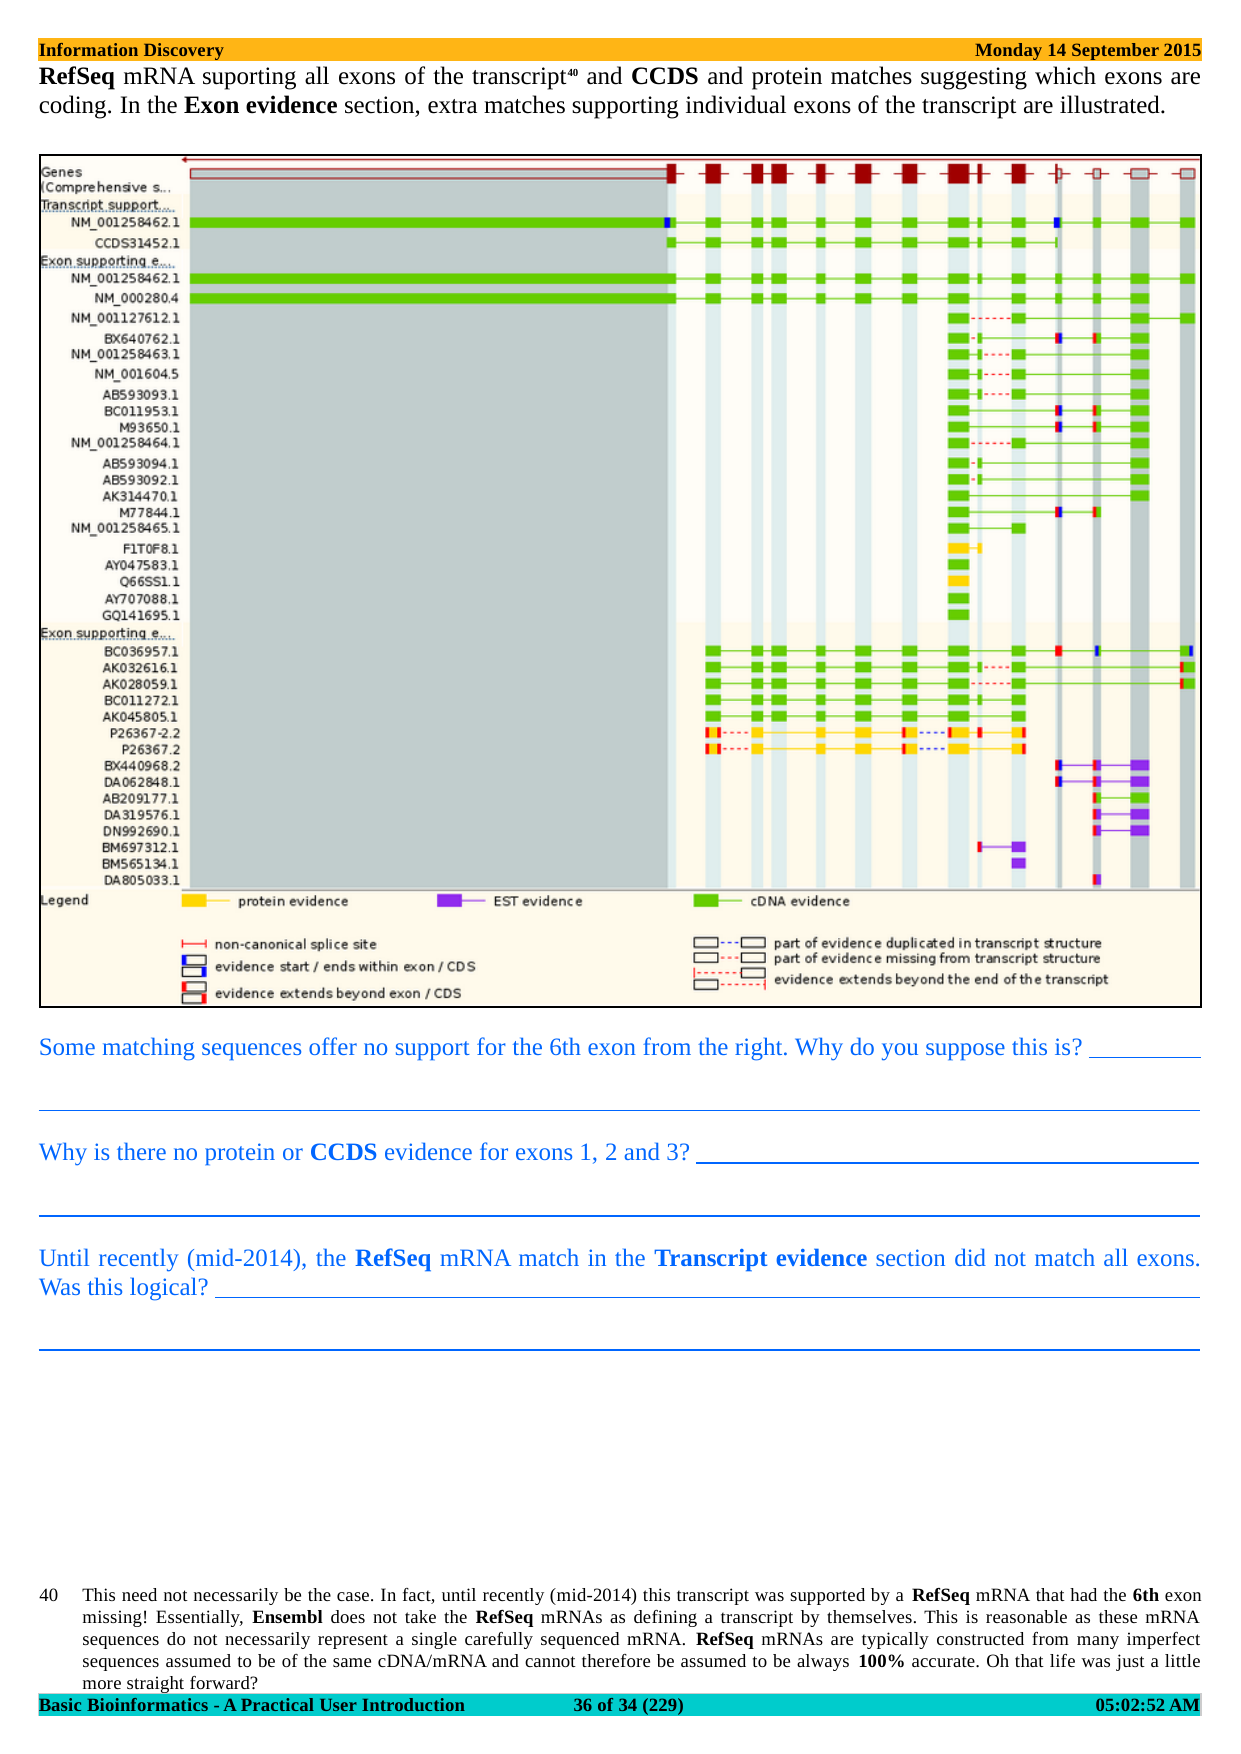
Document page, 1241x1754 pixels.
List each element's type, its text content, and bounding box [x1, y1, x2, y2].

text Why is there no protein or CCDS evidence for exons 1, 2 and 3? [38, 1137, 1202, 1166]
text This need not necessarily be the case. In fact, until recently (mid-2014) this transcript was supported by a RefSeq mRNA that had the 6th exon missing! Essentially, Ensembl does not take the RefSeq mRNAs as defining a transcript by themselves. This is reasonable as these mRNA sequences do not necessarily represent a single carefully sequenced mRNA. RefSeq mRNAs are typically constructed from many imperfect sequences assumed to be of the same cDNA/mRNA and cannot therefore be assumed to be always 100% accurate. Oh that life was just a little more straight forward? [39, 1583, 1202, 1693]
text Some matching sequences offer no support for the 6th exon from the right. Why do you suppose this is? [38, 155, 1202, 1061]
picture [41, 156, 1200, 1006]
text RefSeq mRNA suporting all exons of the transcript and CCDS and protein matches suggesting which exons are coding. In the Exon evidence section, extra matches supporting individual exons of the transcript are illustrated. [38, 61, 1202, 119]
text Until recently (mid-2014), the RefSeq mRNA match in the Transcript evidence section did not match all exons. Was this logical? [38, 1243, 1202, 1301]
text [38, 142, 1202, 154]
